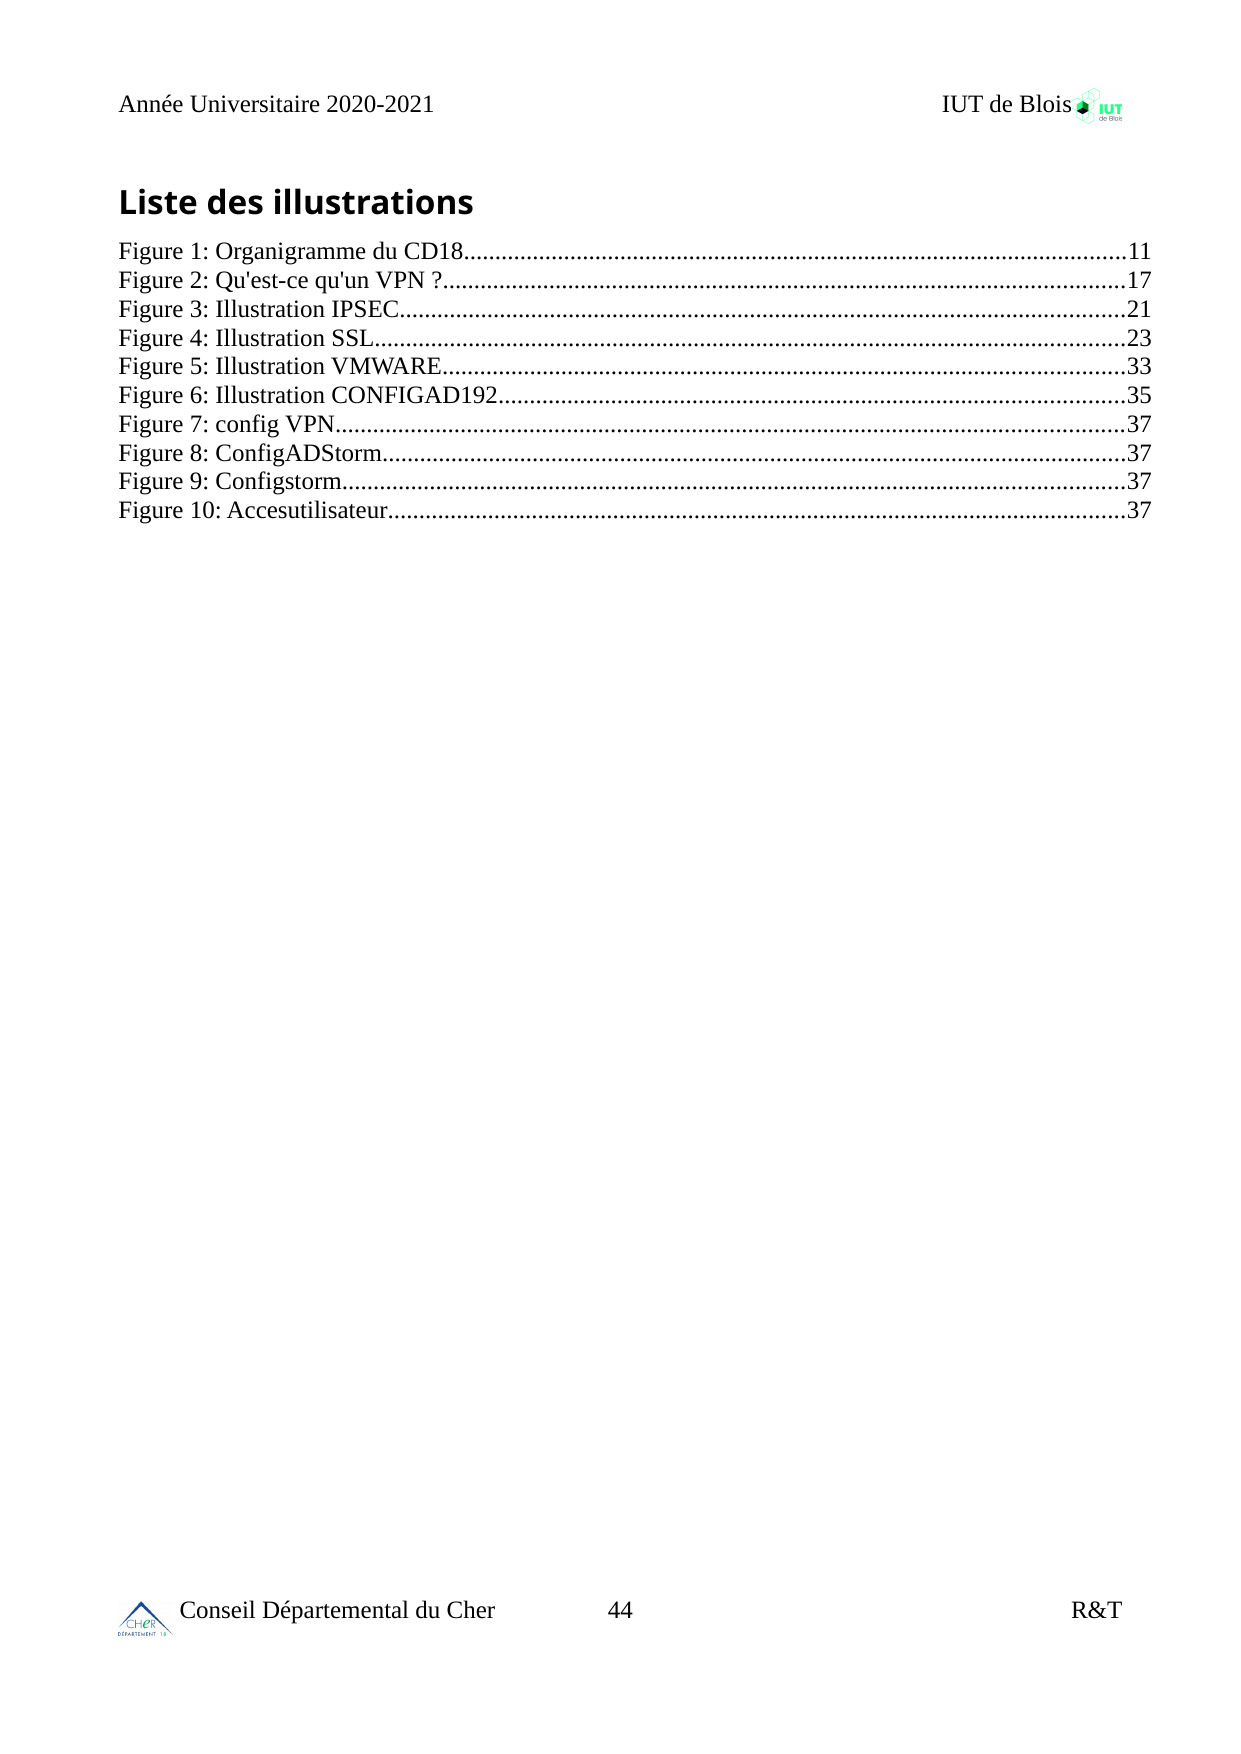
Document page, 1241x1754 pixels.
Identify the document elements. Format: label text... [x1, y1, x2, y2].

text Figure 9: Configstorm 37 [118, 466, 1152, 495]
text Figure 3: Illustration IPSEC 21 [118, 294, 1152, 323]
text Figure 6: Illustration CONFIGAD192 35 [118, 380, 1152, 409]
subtitle Liste des illustrations [118, 178, 1152, 224]
text Figure 1: Organigramme du CD18 11 [118, 236, 1152, 265]
text Figure 4: Illustration SSL 23 [118, 323, 1152, 351]
text Figure 7: config VPN 37 [118, 409, 1152, 438]
text Figure 10: Accesutilisateur 37 [118, 495, 1152, 524]
text Figure 2: Qu'est-ce qu'un VPN ? 17 [118, 265, 1152, 294]
picture [1071, 88, 1123, 124]
text Figure 5: Illustration VMWARE 33 [118, 351, 1152, 380]
picture [118, 1601, 174, 1636]
text Figure 8: ConfigADStorm 37 [118, 438, 1152, 466]
